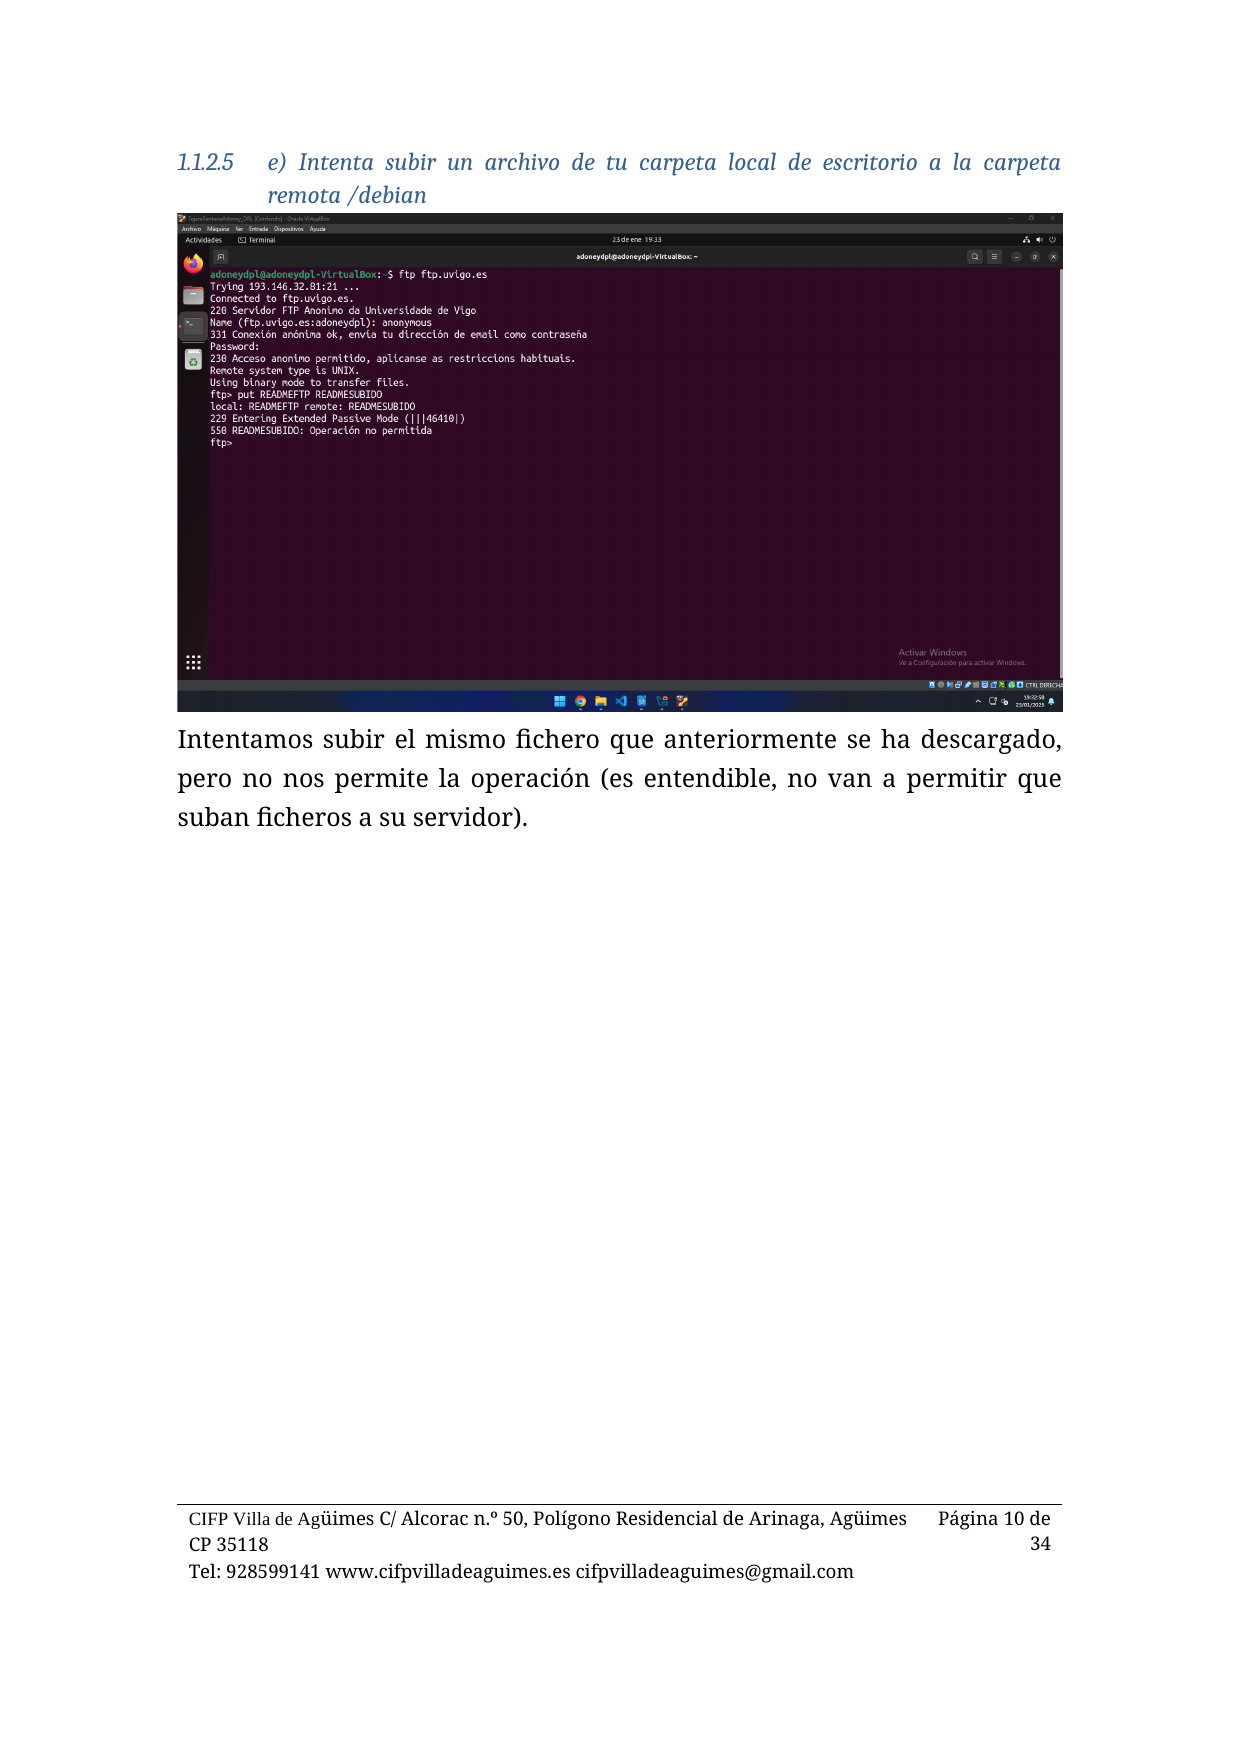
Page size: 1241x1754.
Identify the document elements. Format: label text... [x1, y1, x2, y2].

text Intentamos subir el mismo fichero que anteriormente se ha descargado, pero no nos permite la operación (es entendible, no van a permitir que suban ficheros a su servidor). [177, 712, 1063, 834]
picture [177, 213, 1063, 712]
subtitle e) Intenta subir un archivo de tu carpeta local de escritorio a la carpeta remota /debian [177, 148, 1063, 209]
